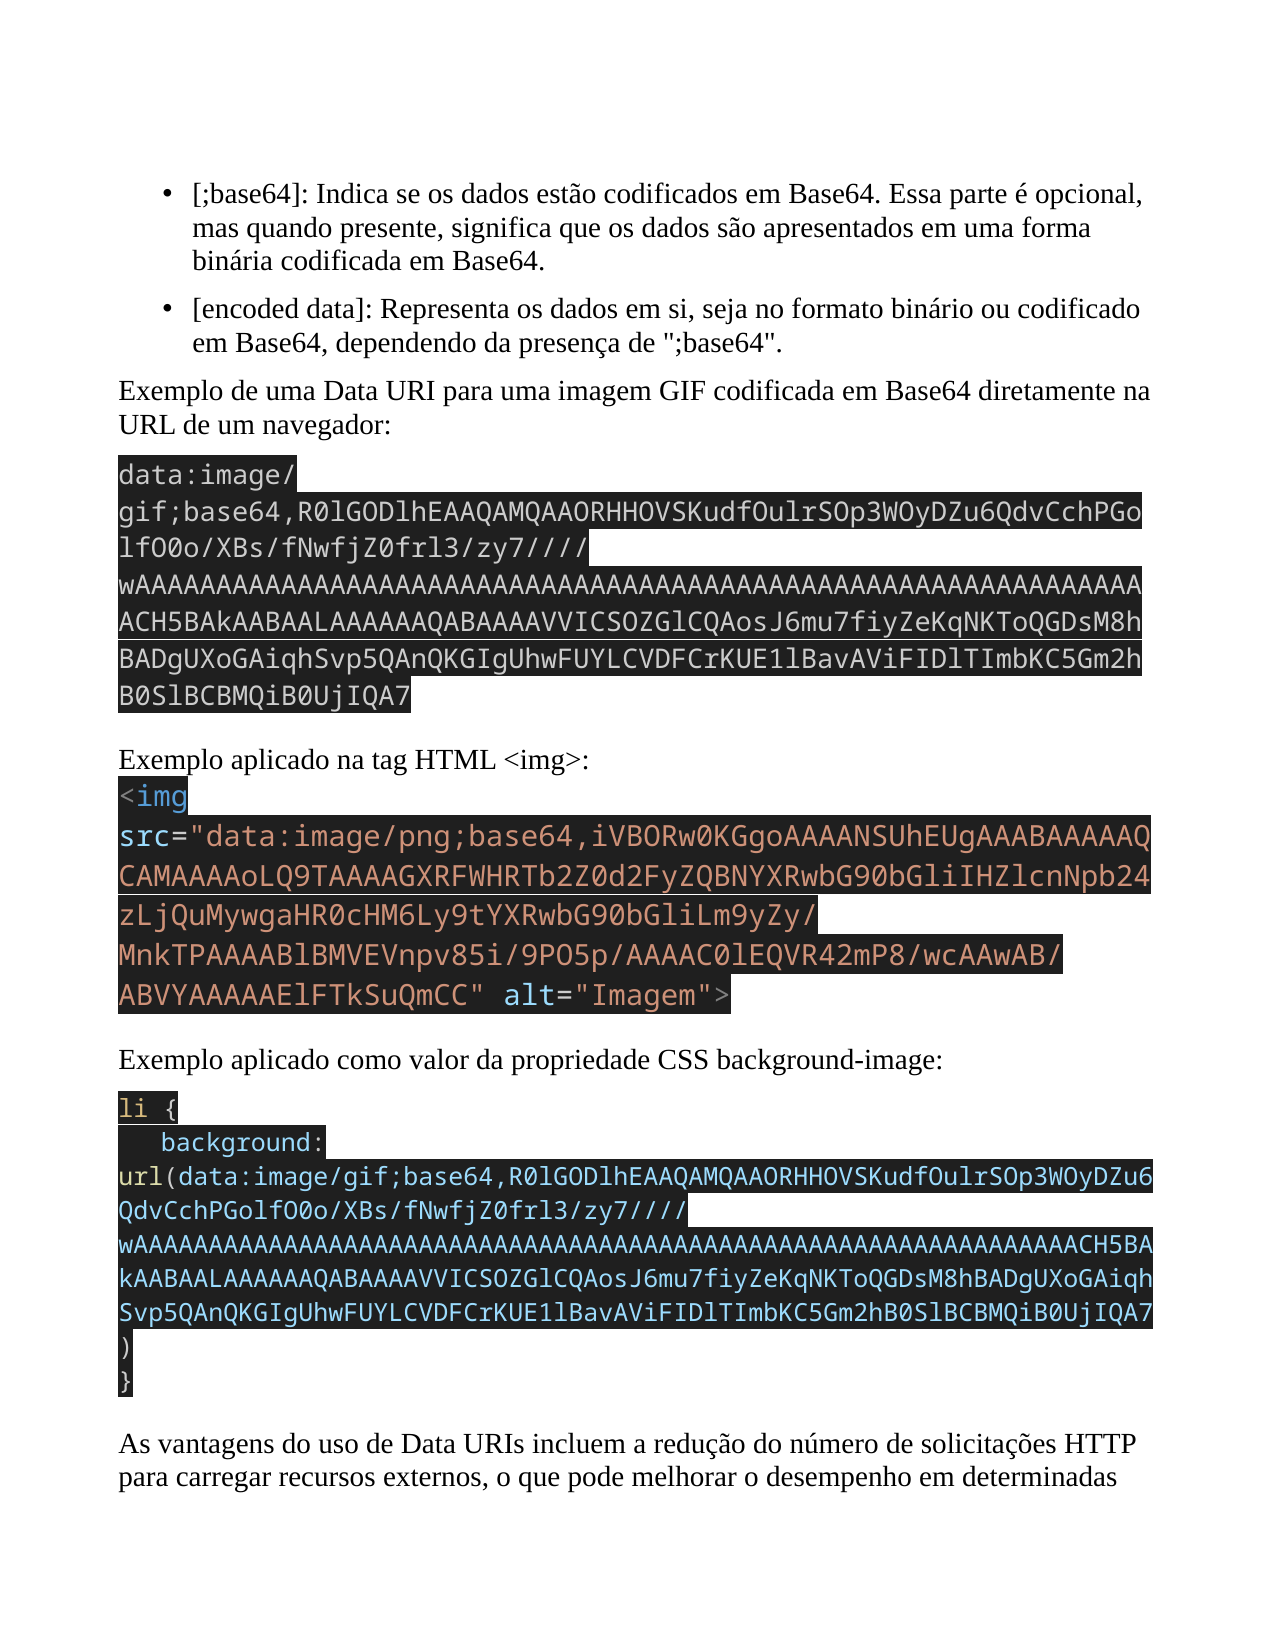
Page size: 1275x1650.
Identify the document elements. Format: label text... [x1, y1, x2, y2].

list [encoded data]: Representa os dados em si, seja no formato binário ou codificado em Base64, dependendo da presença de ";base64". [162, 292, 1157, 359]
text background: url(data:image/gif;base64,R0lGODlhEAAQAMQAAORHHOVSKudfOulrSOp3WOyDZu6QdvCchPGolfO0o/XBs/fNwfjZ0frl3/zy7////wAAAAAAAAAAAAAAAAAAAAAAAAAAAAAAAAAAAAAAAAAAAAAAAAAAAAAAAAAAAAAAACH5BAkAABAALAAAAAAQABAAAAVVICSOZGlCQAosJ6mu7fiyZeKqNKToQGDsM8hBADgUXoGAiqhSvp5QAnQKGIgUhwFUYLCVDFCrKUE1lBavAViFIDlTImbKC5Gm2hB0SlBCBMQiB0UjIQA7) [118, 1124, 1157, 1363]
text <img src="data:image/png;base64,iVBORw0KGgoAAAANSUhEUgAAABAAAAAQCAMAAAAoLQ9TAAAAGXRFWHRTb2Z0d2FyZQBNYXRwbG90bGliIHZlcnNpb24zLjQuMywgaHR0cHM6Ly9tYXRwbG90bGliLm9yZy/MnkTPAAAABlBMVEVnpv85i/9PO5p/AAAAC0lEQVR42mP8/wcAAwAB/ABVYAAAAAElFTkSuQmCC" alt="Imagem"> [118, 776, 1157, 1014]
text Exemplo aplicado na tag HTML <img>: [118, 742, 1157, 776]
text As vantagens do uso de Data URIs incluem a redução do número de solicitações HTTP para carregar recursos externos, o que pode melhorar o desempenho em determinadas [118, 1426, 1157, 1493]
text li { [118, 1091, 1157, 1124]
text Exemplo aplicado como valor da propriedade CSS background-image: [118, 1042, 1157, 1076]
list [;base64]: Indica se os dados estão codificados em Base64. Essa parte é opcional, mas quando presente, significa que os dados são apresentados em uma forma binária codificada em Base64. [162, 176, 1157, 277]
text data:image/gif;base64,R0lGODlhEAAQAMQAAORHHOVSKudfOulrSOp3WOyDZu6QdvCchPGolfO0o/XBs/fNwfjZ0frl3/zy7////wAAAAAAAAAAAAAAAAAAAAAAAAAAAAAAAAAAAAAAAAAAAAAAAAAAAAAAAAAAAAAAACH5BAkAABAALAAAAAAQABAAAAVVICSOZGlCQAosJ6mu7fiyZeKqNKToQGDsM8hBADgUXoGAiqhSvp5QAnQKGIgUhwFUYLCVDFCrKUE1lBavAViFIDlTImbKC5Gm2hB0SlBCBMQiB0UjIQA7 [118, 455, 1157, 713]
text Exemplo de uma Data URI para uma imagem GIF codificada em Base64 diretamente na URL de um navegador: [118, 373, 1157, 441]
text } [118, 1363, 1157, 1397]
